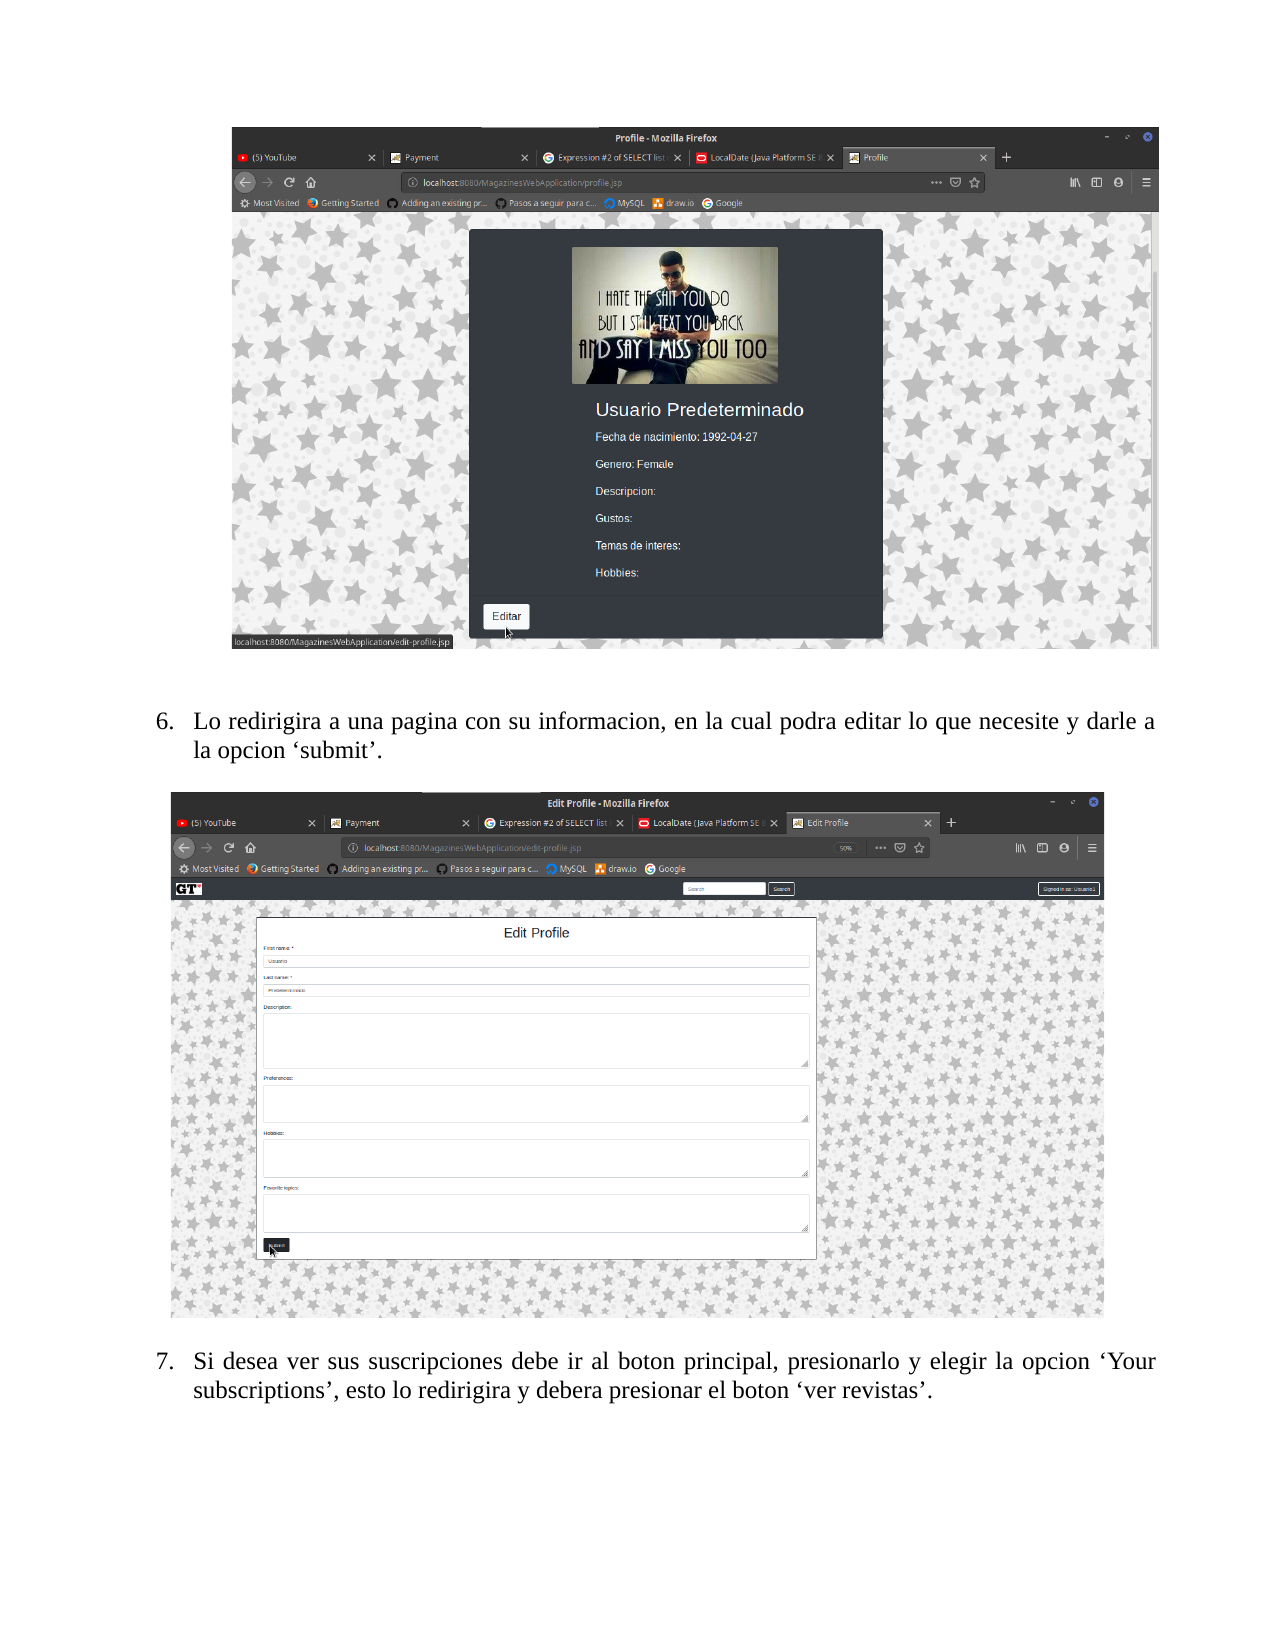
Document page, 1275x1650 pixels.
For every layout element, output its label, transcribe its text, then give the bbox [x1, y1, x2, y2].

picture [231, 127, 1159, 649]
list Si desea ver sus suscripciones debe ir al boton principal, presionarlo y elegir la opcion ‘Your subscriptions’, esto lo redirigira y debera presionar el boton ‘ver revistas’. [156, 1346, 1157, 1403]
picture [170, 792, 1105, 1318]
list Lo redirigira a una pagina con su informacion, en la cual podra editar lo que necesite y darle a la opcion ‘submit’. [156, 706, 1157, 764]
